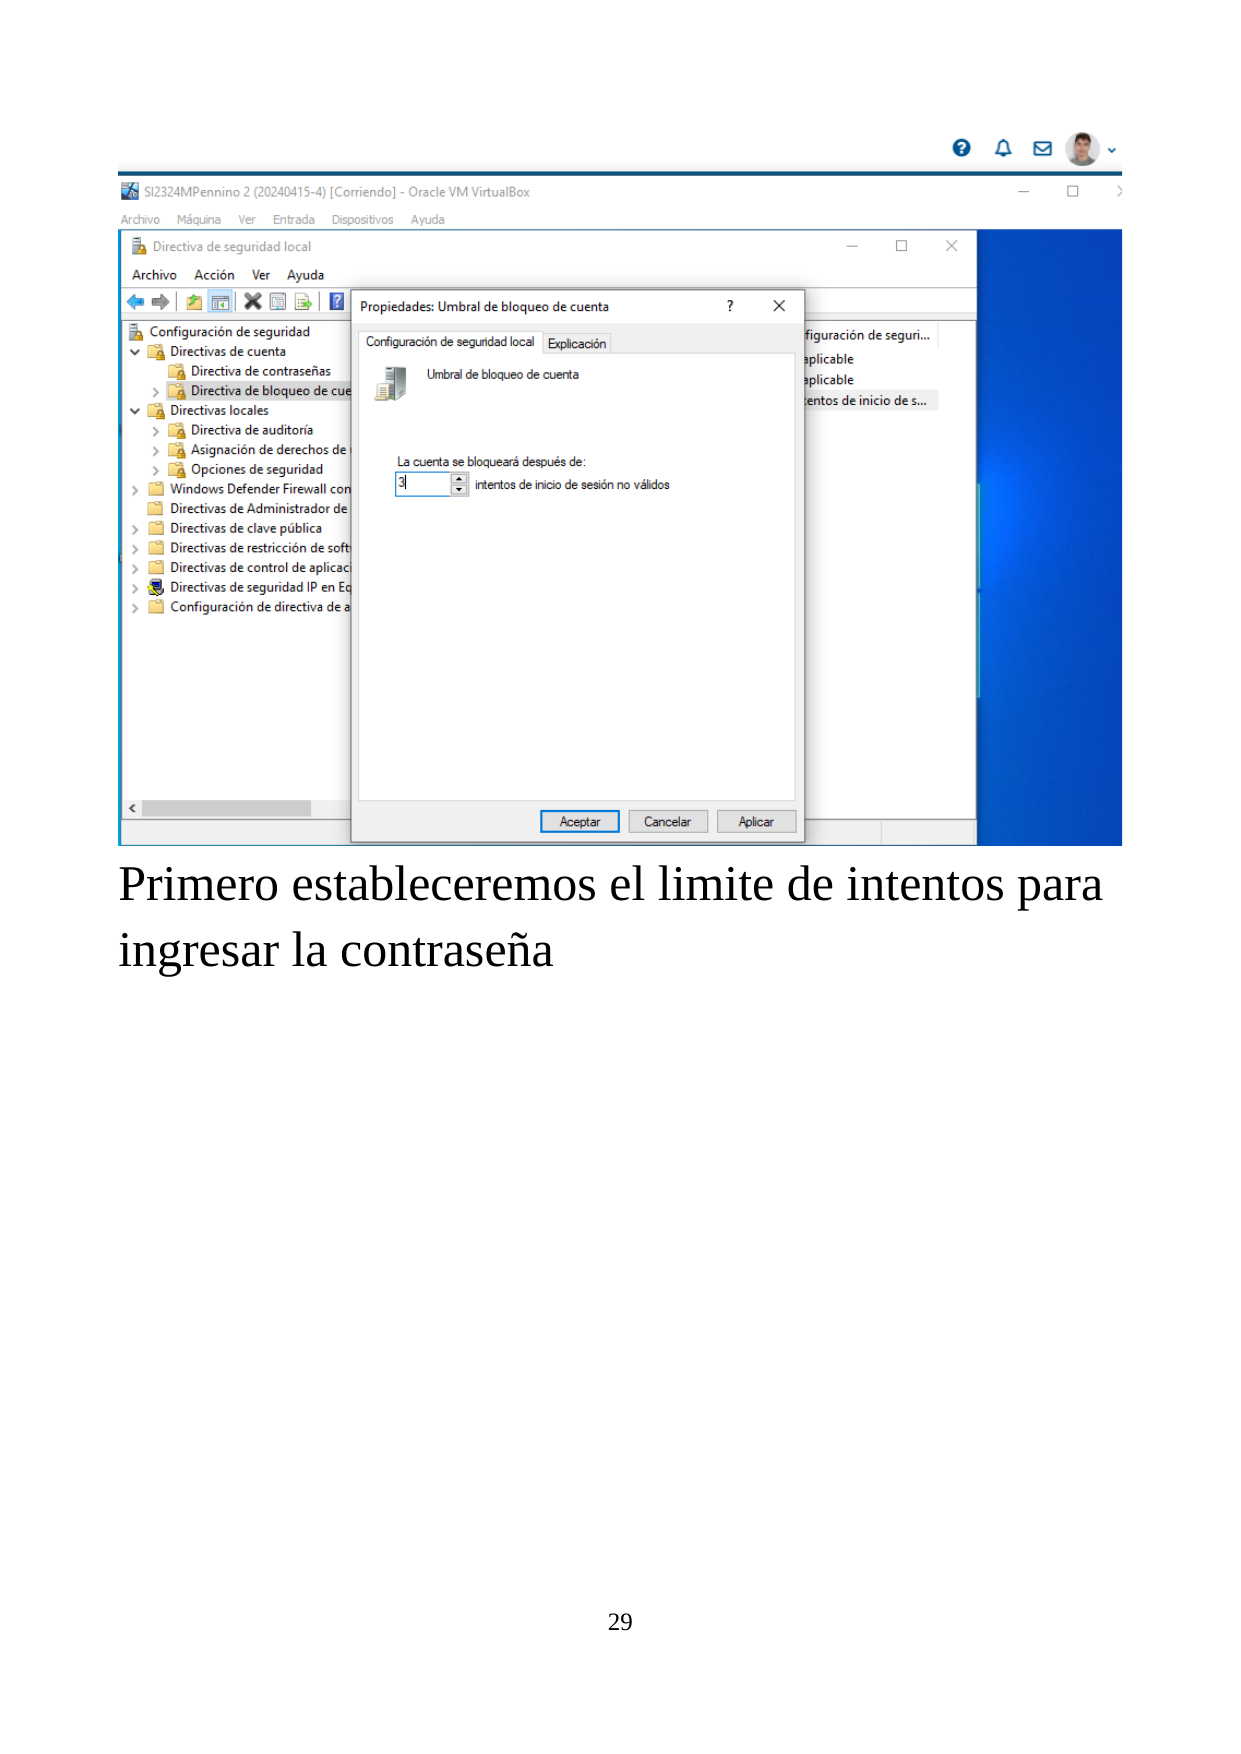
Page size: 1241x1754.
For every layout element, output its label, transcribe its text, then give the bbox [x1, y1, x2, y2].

picture [118, 118, 1123, 846]
text Primero estableceremos el limite de intentos para ingresar la contraseña [118, 846, 1122, 977]
